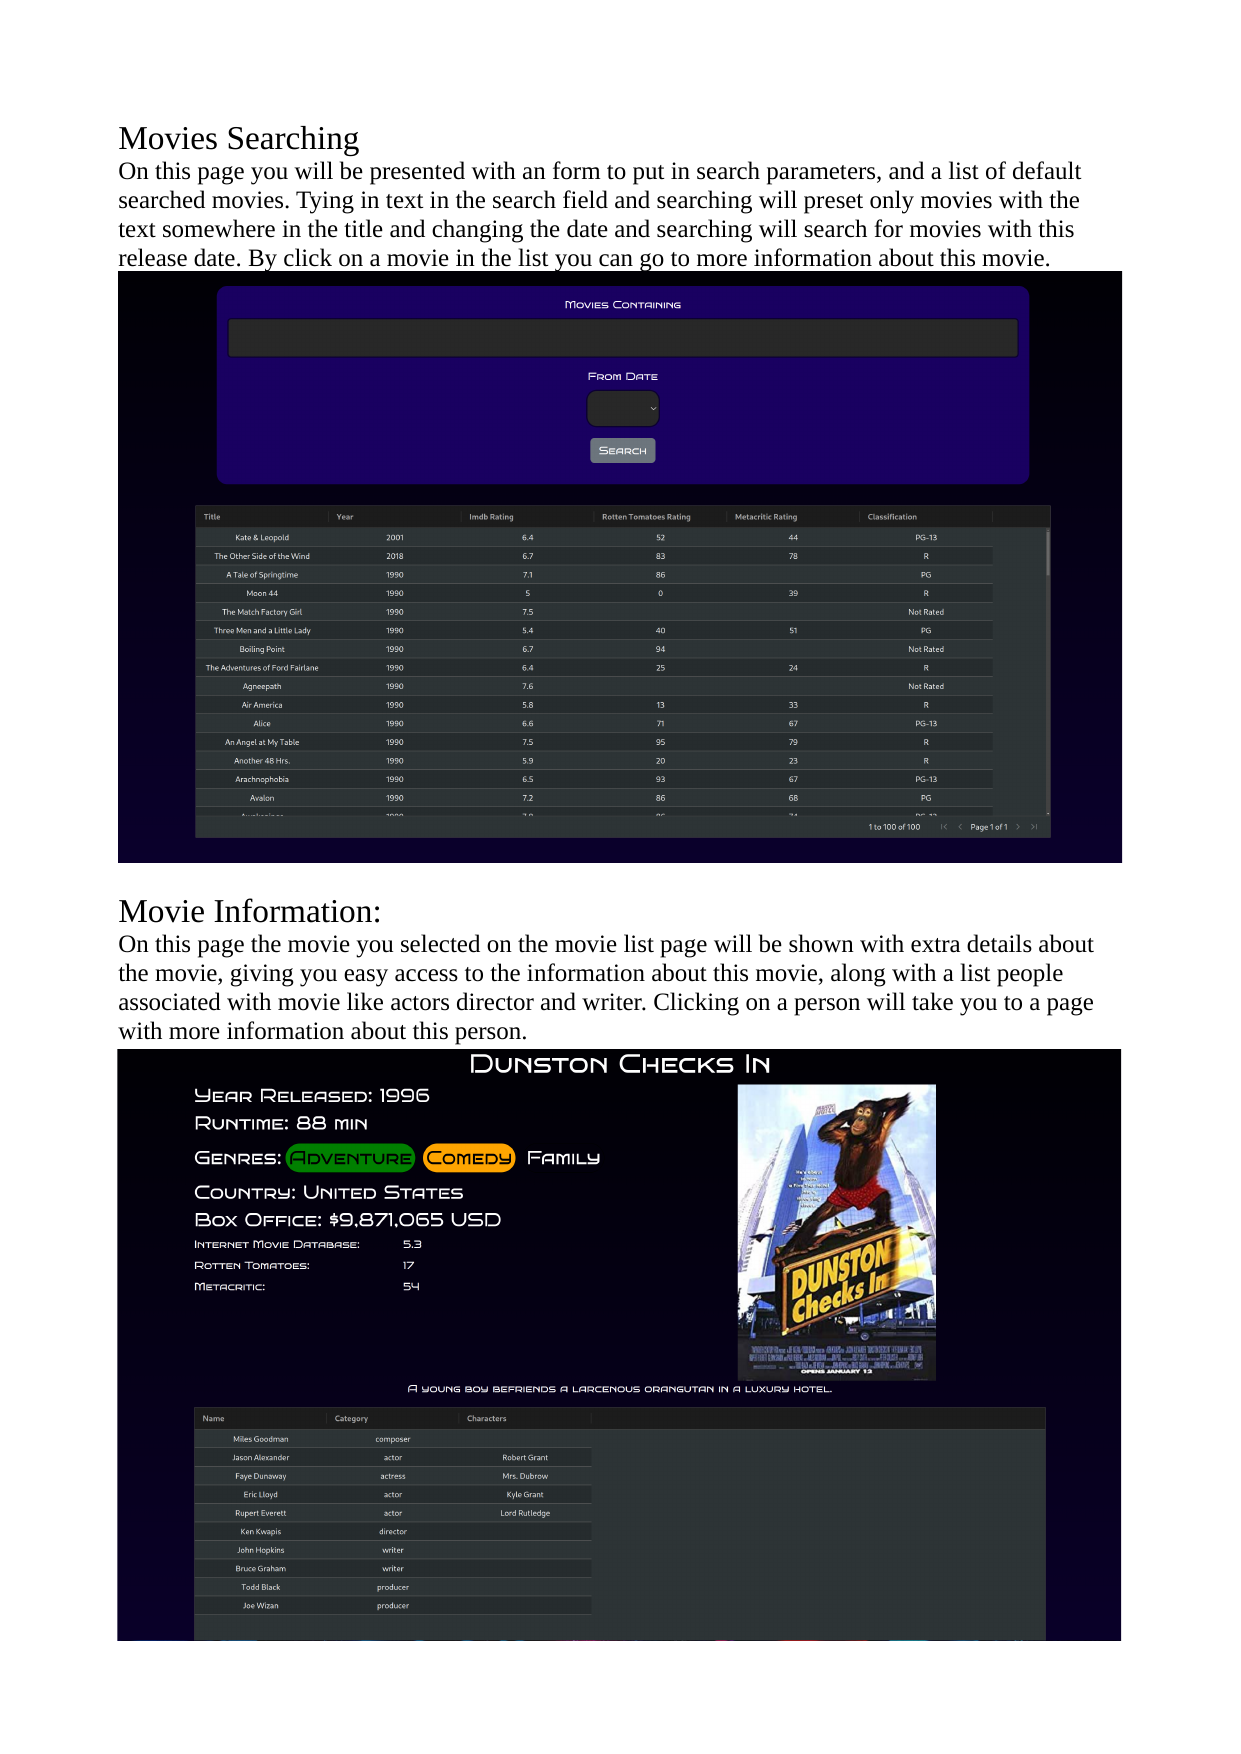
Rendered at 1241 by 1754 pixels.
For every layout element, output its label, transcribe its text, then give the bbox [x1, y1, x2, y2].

picture [117, 1049, 1122, 1641]
text On this page the movie you selected on the movie list page will be shown with extra details about the movie, giving you easy access to the information about this movie, along with a list people associated with movie like actors director and writer. Clicking on a person will take you to a page with more information about this person. [118, 929, 1122, 1044]
text On this page you will be presented with an form to put in search parameters, and a list of default searched movies. Tying in text in the search field and searching will preset only movies with the text somewhere in the title and changing the date and searching will search for movies with this release date. By click on a movie in the list you can go to more information about this movie. [118, 156, 1122, 271]
picture [118, 271, 1123, 863]
text Movie Information: [118, 891, 1122, 929]
text Movies Searching [118, 118, 1122, 156]
